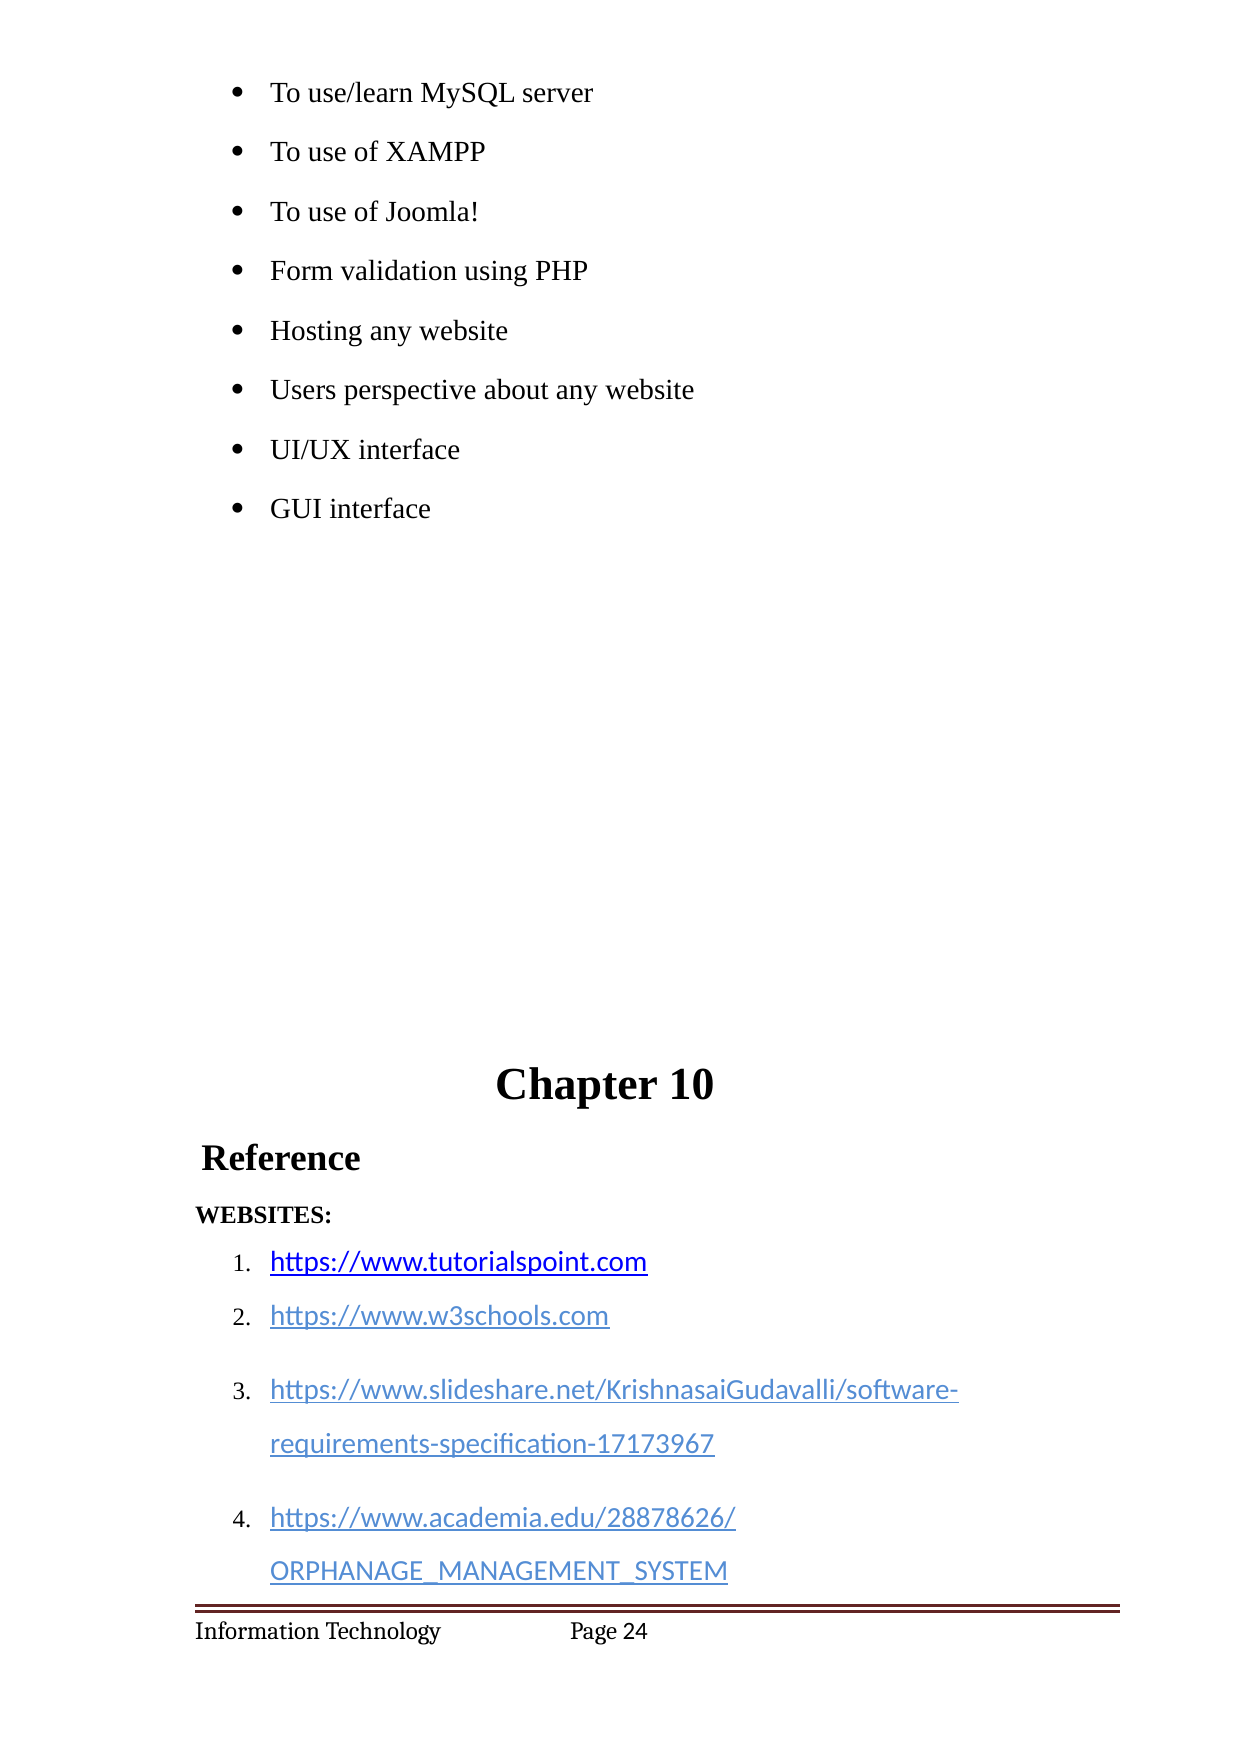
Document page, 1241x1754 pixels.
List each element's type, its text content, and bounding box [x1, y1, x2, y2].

list UI/UX interface [232, 432, 1120, 466]
list To use of Joomla! [232, 194, 1120, 228]
list https://www.slideshare.net/KrishnasaiGudavalli/software-requirements-specification-17173967 [232, 1371, 1120, 1460]
list Users perspective about any website [232, 372, 1120, 406]
list GUI interface [232, 491, 1120, 525]
text WEBSITES: [195, 1200, 1120, 1229]
list Hosting any website [232, 313, 1120, 347]
list https://www.tutorialspoint.com [232, 1243, 1120, 1279]
list To use/learn MySQL server [232, 75, 1120, 109]
list https://www.academia.edu/28878626/ORPHANAGE_MANAGEMENT_SYSTEM [232, 1499, 1120, 1588]
list Form validation using PHP [232, 253, 1120, 287]
text Chapter 10 [420, 1057, 1120, 1109]
list https://www.w3schools.com [232, 1297, 1120, 1333]
text Reference [195, 1136, 1120, 1179]
list To use of XAMPP [232, 134, 1120, 168]
